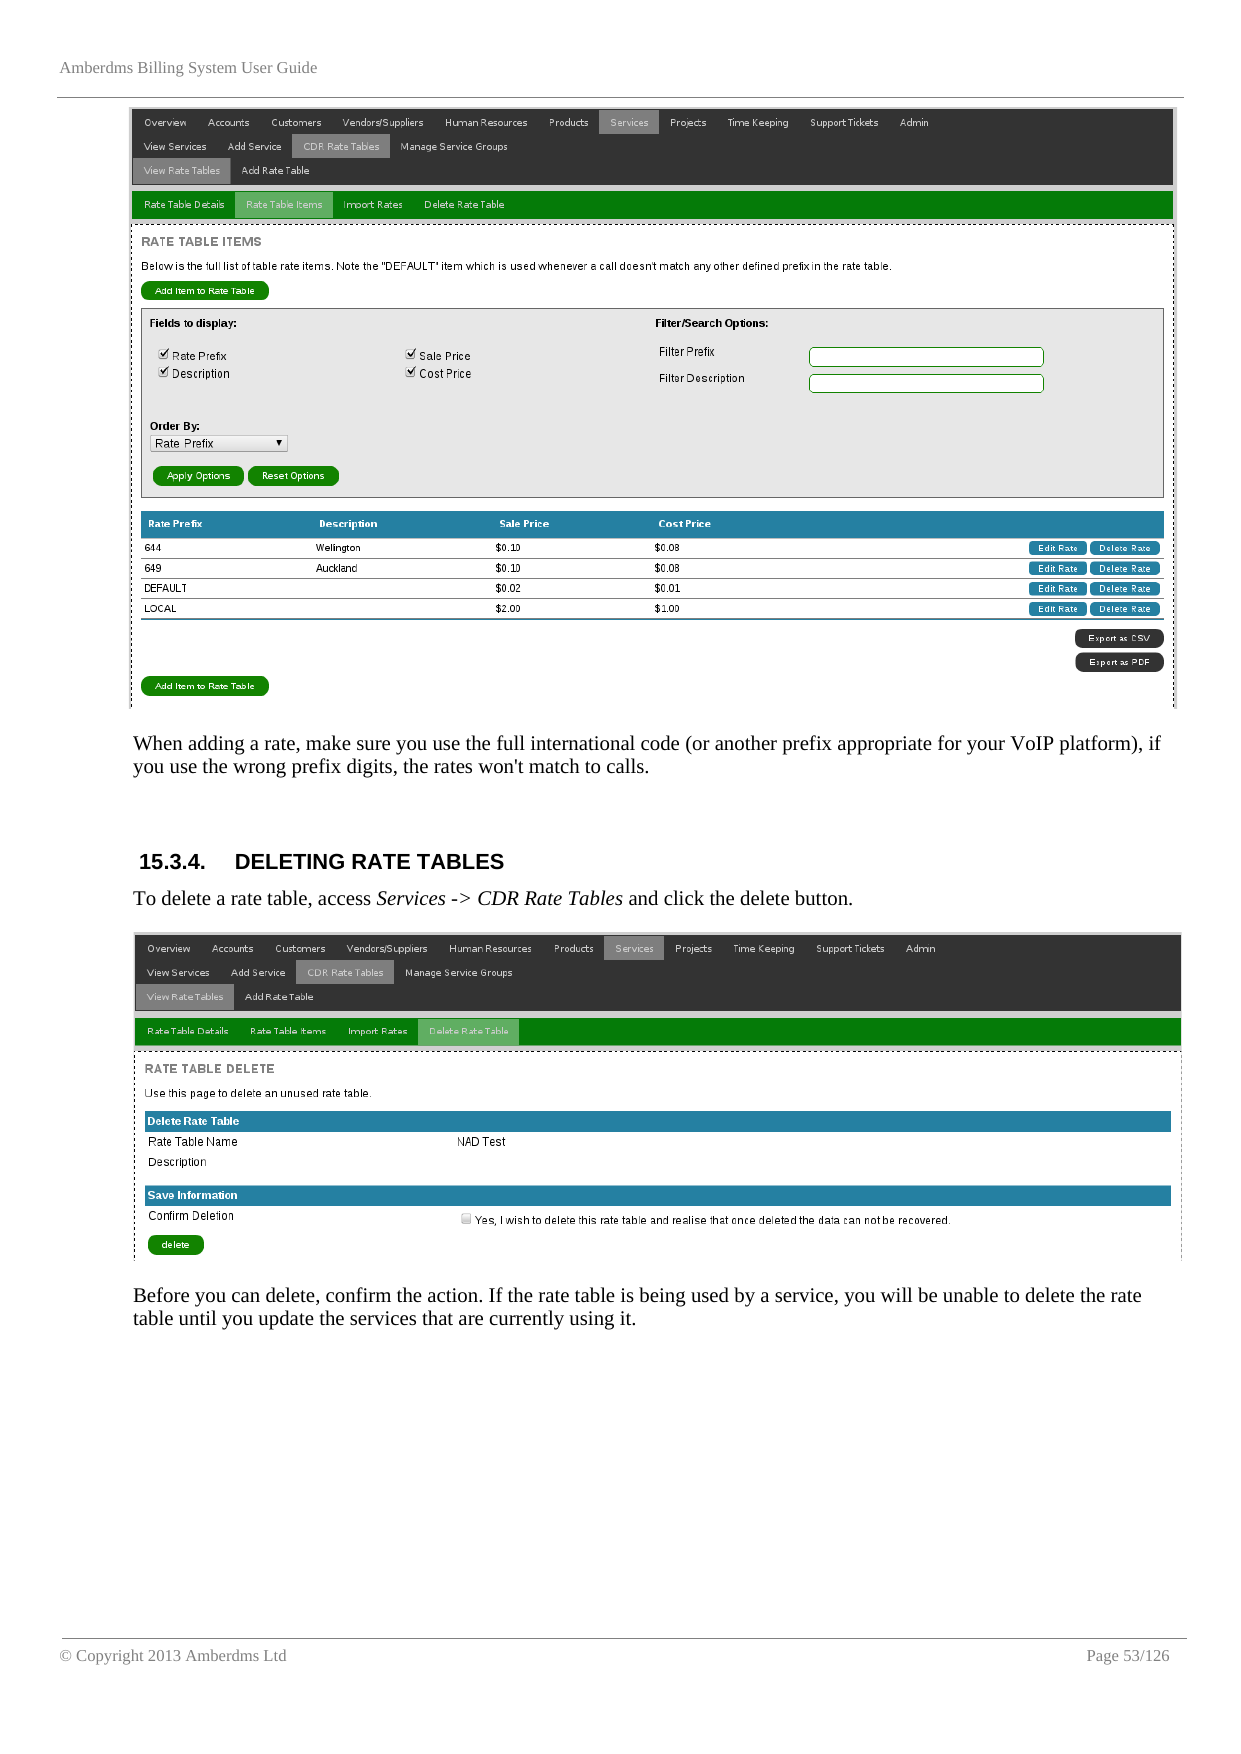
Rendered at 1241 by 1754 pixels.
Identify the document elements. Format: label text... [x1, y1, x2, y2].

text To delete a rate table, access Services -> CDR Rate Tables and click the delete button. [133, 887, 1181, 910]
text When adding a rate, make sure you use the full international code (or another prefix appropriate for your VoIP platform), if you use the wrong prefix digits, the rates won't match to calls. [133, 732, 1181, 778]
text Before you can delete, confirm the action. If the rate table is being used by a service, you will be unable to delete the rate table until you update the services that are currently using it. [133, 1283, 1181, 1330]
picture [133, 932, 1182, 1261]
picture [128, 107, 1178, 709]
subtitle Deleting Rate Tables [133, 850, 1181, 874]
